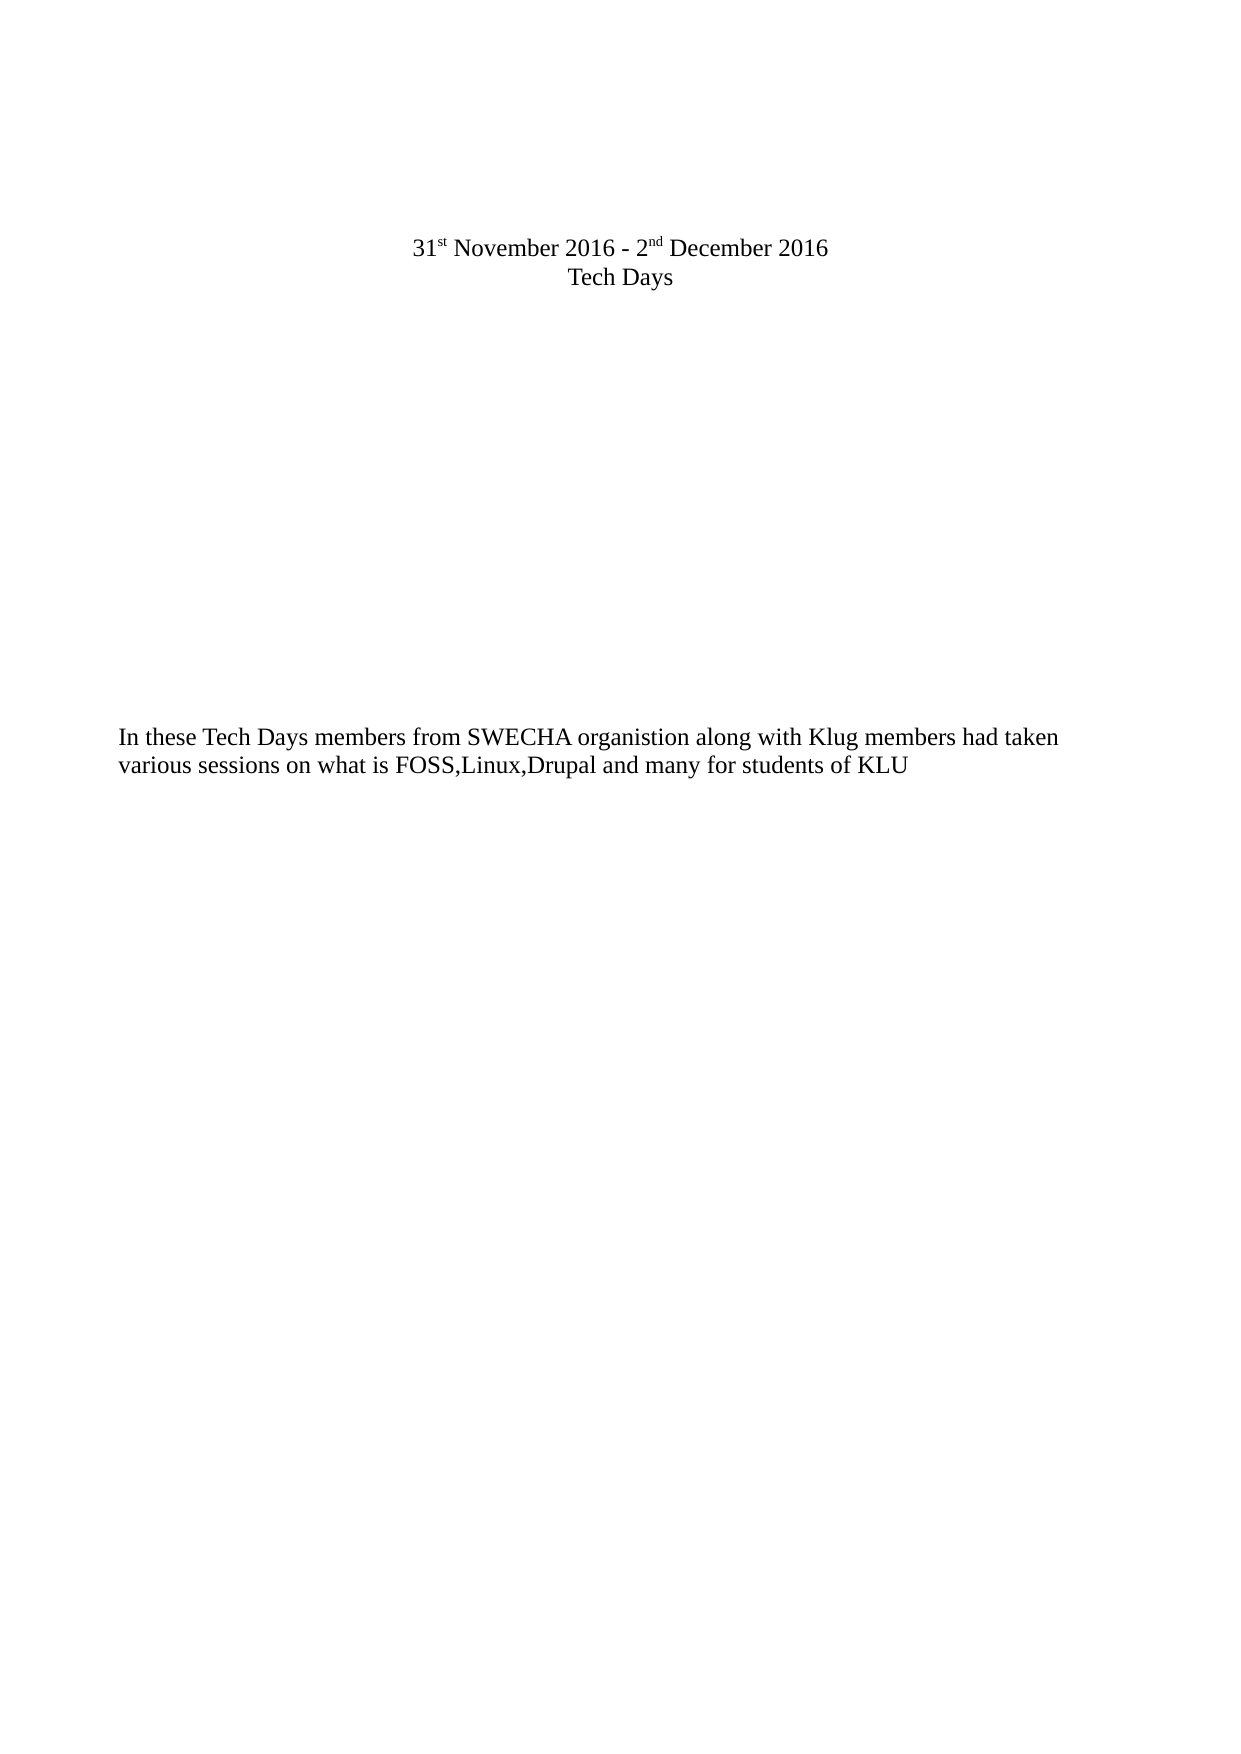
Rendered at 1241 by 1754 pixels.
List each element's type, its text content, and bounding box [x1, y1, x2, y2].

text In these Tech Days members from SWECHA organistion along with Klug members had taken various sessions on what is FOSS,Linux,Drupal and many for students of KLU [118, 722, 1122, 779]
text 31st November 2016 - 2nd December 2016 [118, 233, 1122, 262]
text Tech Days [118, 262, 1122, 291]
